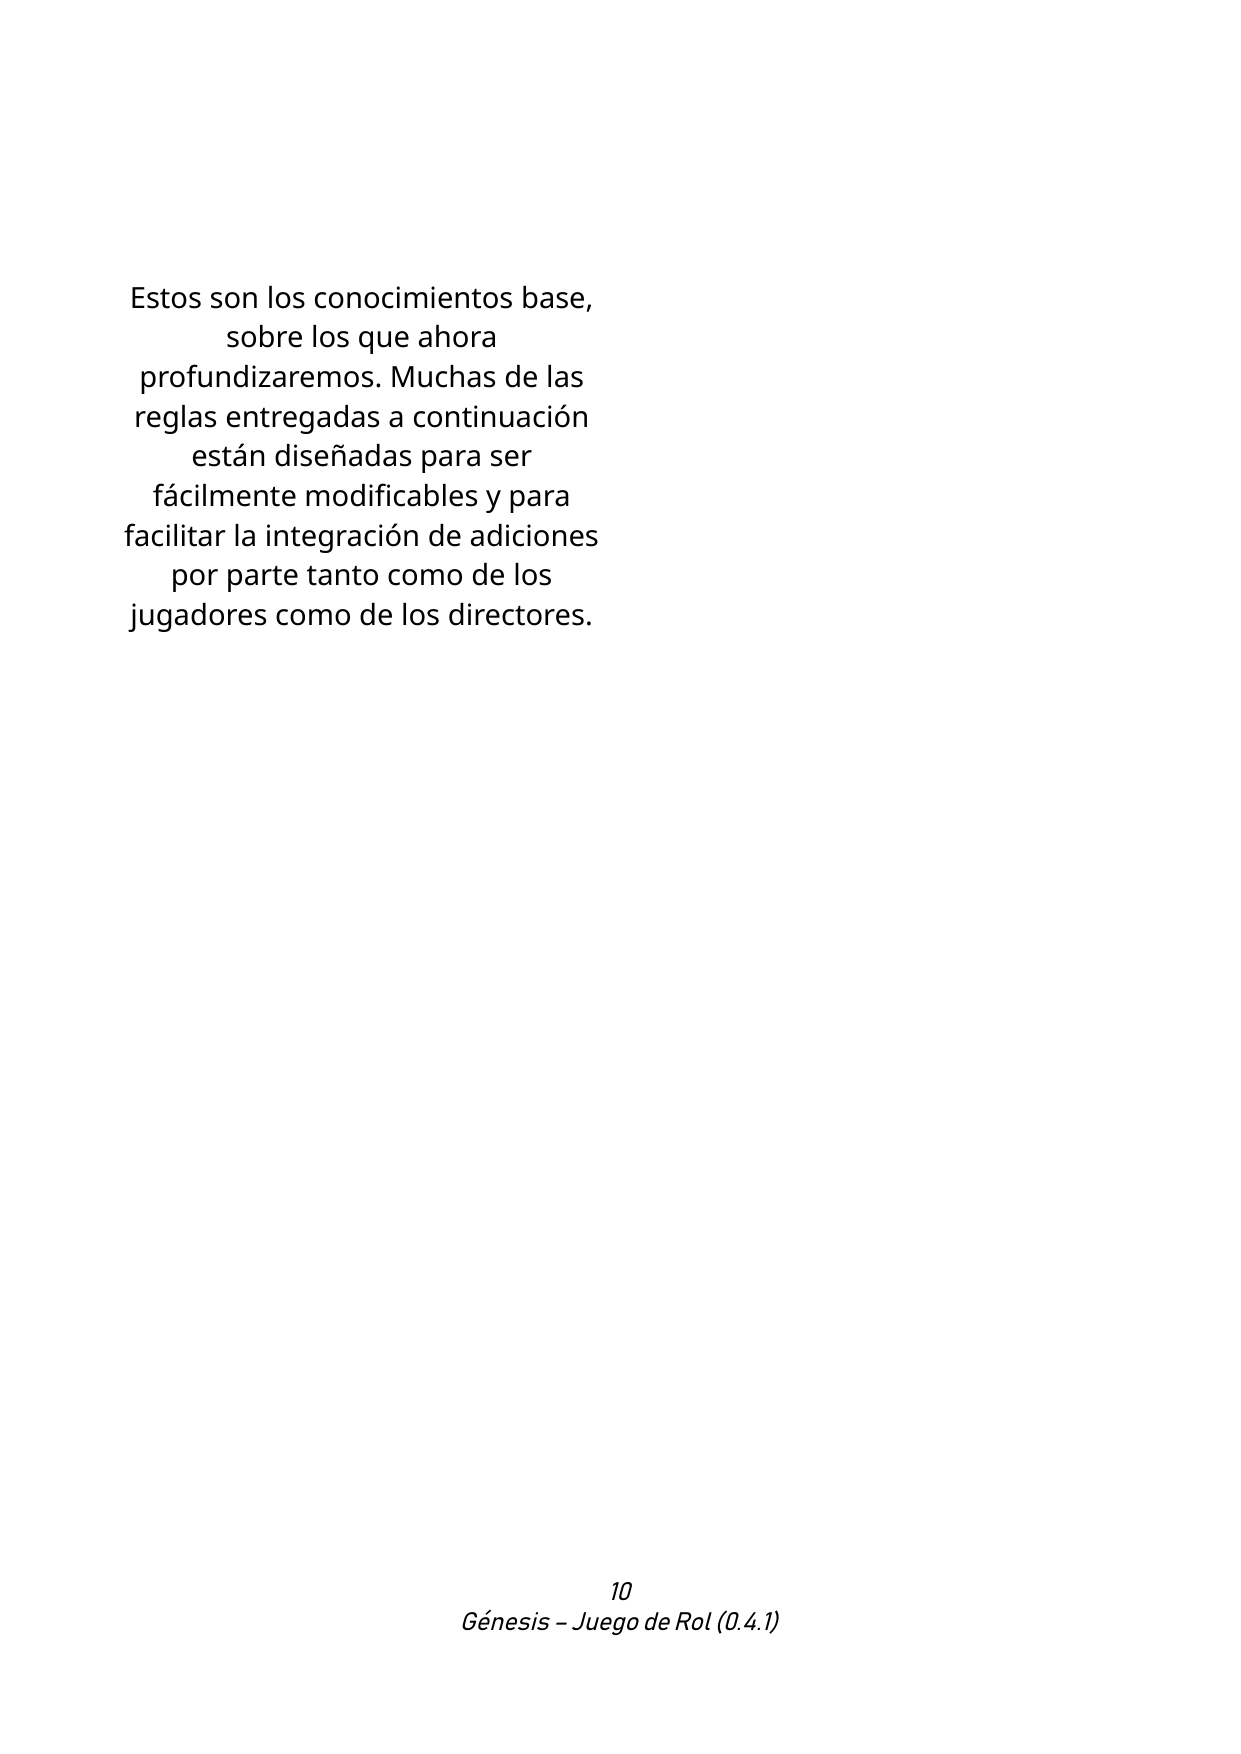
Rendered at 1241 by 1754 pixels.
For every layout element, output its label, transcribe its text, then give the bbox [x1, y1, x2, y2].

text Estos son los conocimientos base, sobre los que ahora profundizaremos. Muchas de las reglas entregadas a continuación están diseñadas para ser fácilmente modificables y para facilitar la integración de adiciones por parte tanto como de los jugadores como de los directores. [118, 277, 605, 634]
